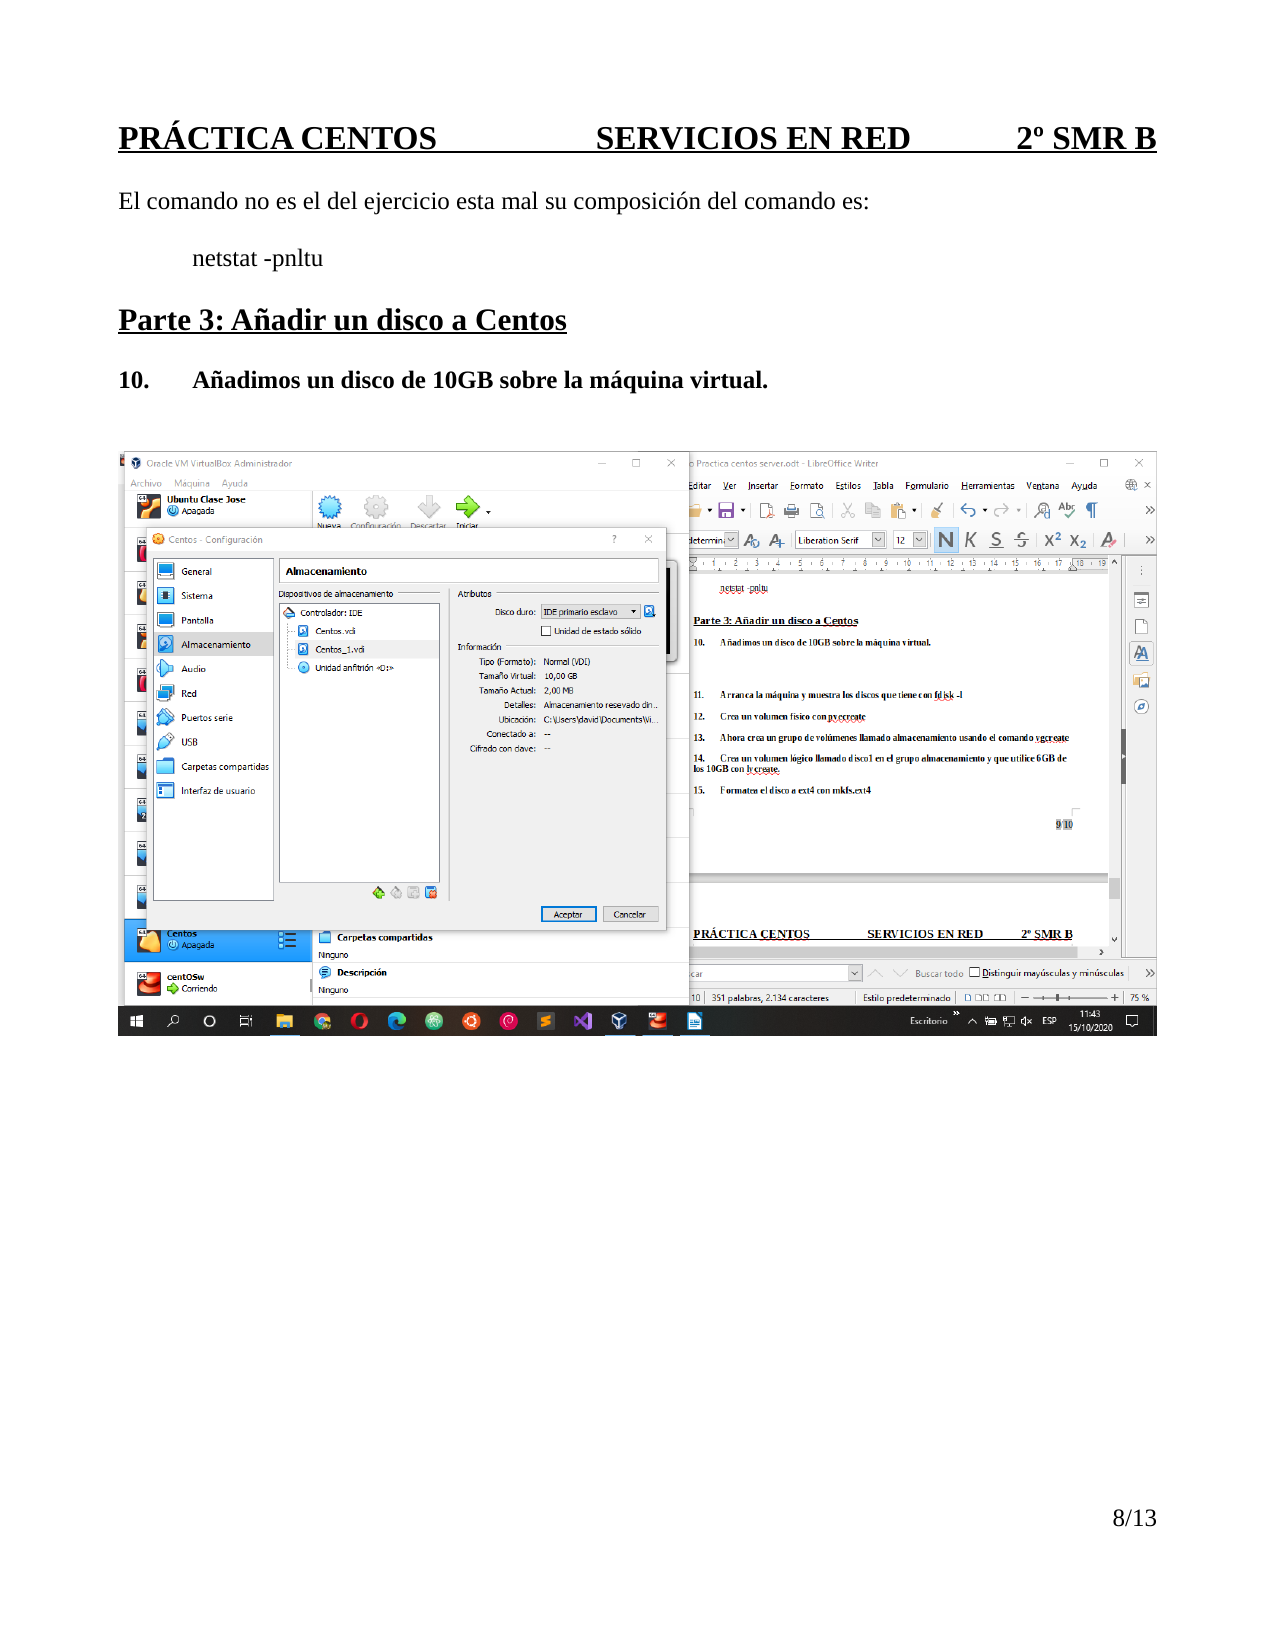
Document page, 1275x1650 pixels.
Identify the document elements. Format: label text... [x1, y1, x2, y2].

text El comando no es el del ejercicio esta mal su composición del comando es: [118, 186, 1157, 215]
text 10. Añadimos un disco de 10GB sobre la máquina virtual. [118, 366, 1157, 394]
text Parte 3: Añadir un disco a Centos [118, 301, 1157, 337]
picture [118, 451, 1157, 1036]
text netstat -pnltu [118, 243, 1157, 272]
